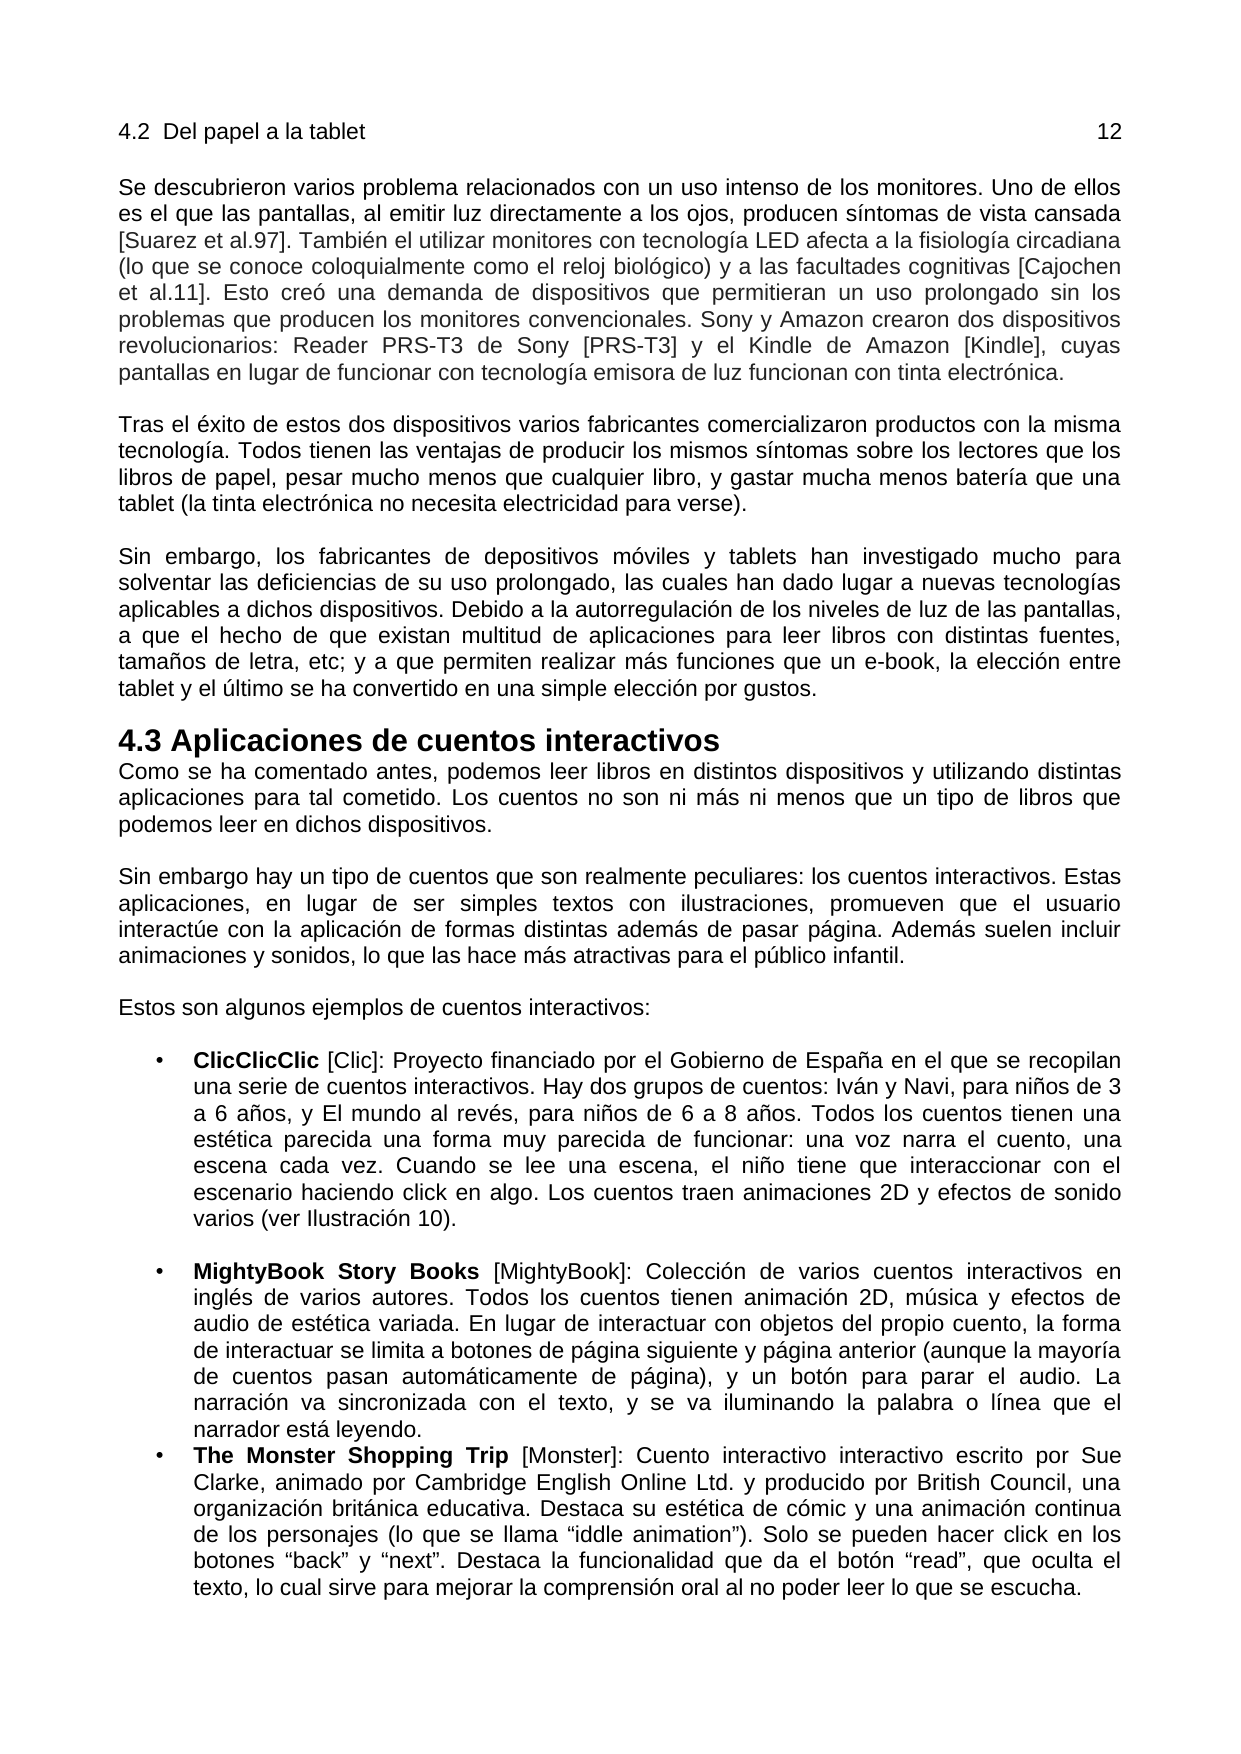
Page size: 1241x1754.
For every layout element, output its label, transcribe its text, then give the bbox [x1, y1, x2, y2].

list The Monster Shopping Trip [Monster]: Cuento interactivo interactivo escrito por Sue Clarke, animado por Cambridge English Online Ltd. y producido por British Council, una organización británica educativa. Destaca su estética de cómic y una animación continua de los personajes (lo que se llama “iddle animation”). Solo se pueden hacer click en los botones “back” y “next”. Destaca la funcionalidad que da el botón “read”, que oculta el texto, lo cual sirve para mejorar la comprensión oral al no poder leer lo que se escucha. [156, 1442, 1122, 1600]
list MightyBook Story Books [MightyBook]: Colección de varios cuentos interactivos en inglés de varios autores. Todos los cuentos tienen animación 2D, música y efectos de audio de estética variada. En lugar de interactuar con objetos del propio cuento, la forma de interactuar se limita a botones de página siguiente y página anterior (aunque la mayoría de cuentos pasan automáticamente de página), y un botón para parar el audio. La narración va sincronizada con el texto, y se va iluminando la palabra o línea que el narrador está leyendo. [156, 1258, 1122, 1442]
text Como se ha comentado antes, podemos leer libros en distintos dispositivos y utilizando distintas aplicaciones para tal cometido. Los cuentos no son ni más ni menos que un tipo de libros que podemos leer en dichos dispositivos. [118, 758, 1122, 837]
subtitle Aplicaciones de cuentos interactivos [118, 722, 1122, 758]
text Sin embargo hay un tipo de cuentos que son realmente peculiares: los cuentos interactivos. Estas aplicaciones, en lugar de ser simples textos con ilustraciones, promueven que el usuario interactúe con la aplicación de formas distintas además de pasar página. Además suelen incluir animaciones y sonidos, lo que las hace más atractivas para el público infantil. [118, 863, 1122, 969]
text Se descubrieron varios problema relacionados con un uso intenso de los monitores. Uno de ellos es el que las pantallas, al emitir luz directamente a los ojos, producen síntomas de vista cansada [Suarez et al.97]. También el utilizar monitores con tecnología LED afecta a la fisiología circadiana (lo que se conoce coloquialmente como el reloj biológico) y a las facultades cognitivas [Cajochen et al.11]. Esto creó una demanda de dispositivos que permitieran un uso prolongado sin los problemas que producen los monitores convencionales. Sony y Amazon crearon dos dispositivos revolucionarios: Reader PRS-T3 de Sony [PRS-T3] y el Kindle de Amazon [Kindle], cuyas pantallas en lugar de funcionar con tecnología emisora de luz funcionan con tinta electrónica. [118, 174, 1122, 385]
text Tras el éxito de estos dos dispositivos varios fabricantes comercializaron productos con la misma tecnología. Todos tienen las ventajas de producir los mismos síntomas sobre los lectores que los libros de papel, pesar mucho menos que cualquier libro, y gastar mucha menos batería que una tablet (la tinta electrónica no necesita electricidad para verse). [118, 411, 1122, 517]
text Estos son algunos ejemplos de cuentos interactivos: [118, 994, 1122, 1020]
text Sin embargo, los fabricantes de depositivos móviles y tablets han investigado mucho para solventar las deficiencias de su uso prolongado, las cuales han dado lugar a nuevas tecnologías aplicables a dichos dispositivos. Debido a la autorregulación de los niveles de luz de las pantallas, a que el hecho de que existan multitud de aplicaciones para leer libros con distintas fuentes, tamaños de letra, etc; y a que permiten realizar más funciones que un e-book, la elección entre tablet y el último se ha convertido en una simple elección por gustos. [118, 543, 1122, 701]
list ClicClicClic [Clic]: Proyecto financiado por el Gobierno de España en el que se recopilan una serie de cuentos interactivos. Hay dos grupos de cuentos: Iván y Navi, para niños de 3 a 6 años, y El mundo al revés, para niños de 6 a 8 años. Todos los cuentos tienen una estética parecida una forma muy parecida de funcionar: una voz narra el cuento, una escena cada vez. Cuando se lee una escena, el niño tiene que interaccionar con el escenario haciendo click en algo. Los cuentos traen animaciones 2D y efectos de sonido varios (ver Ilustración 10). [156, 1047, 1122, 1231]
